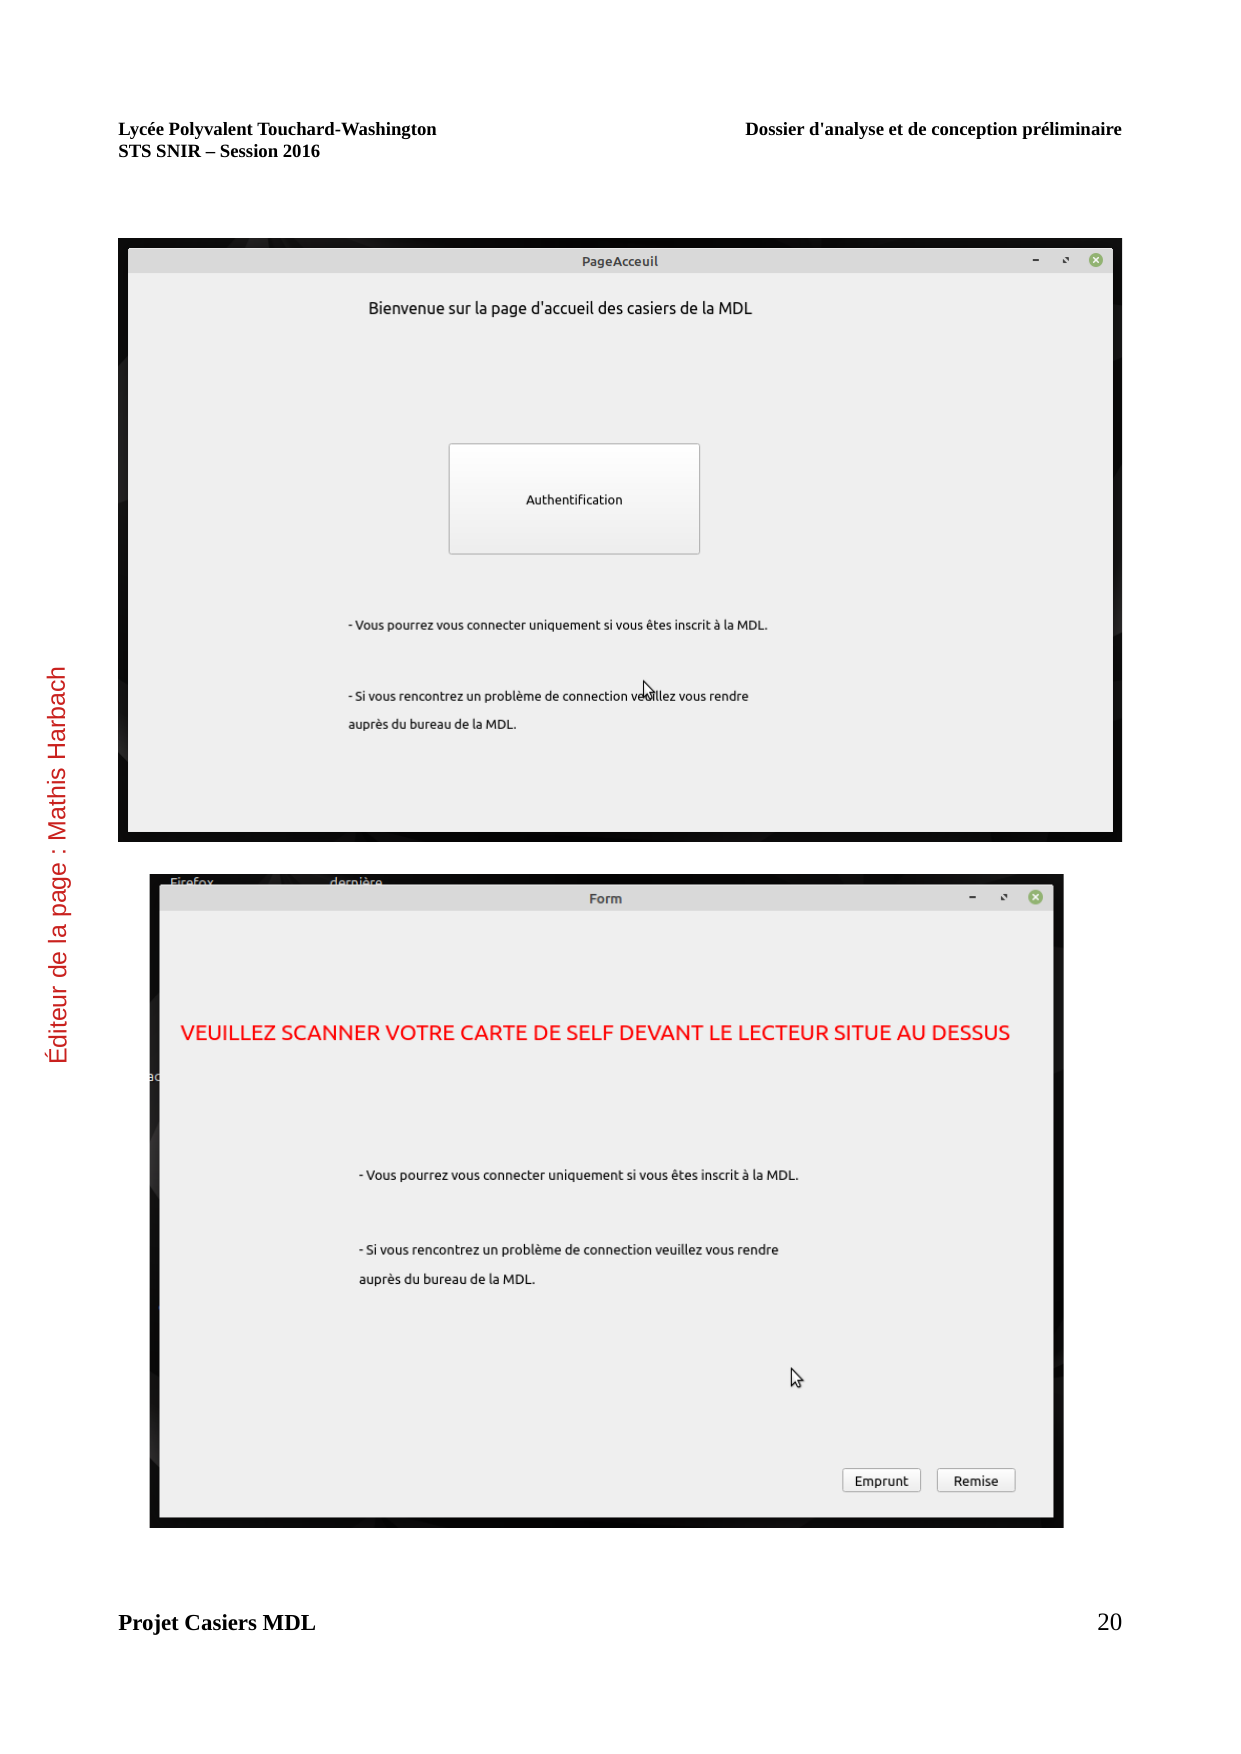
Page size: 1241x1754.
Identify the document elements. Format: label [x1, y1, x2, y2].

picture [149, 874, 1064, 1528]
picture [118, 238, 1123, 842]
